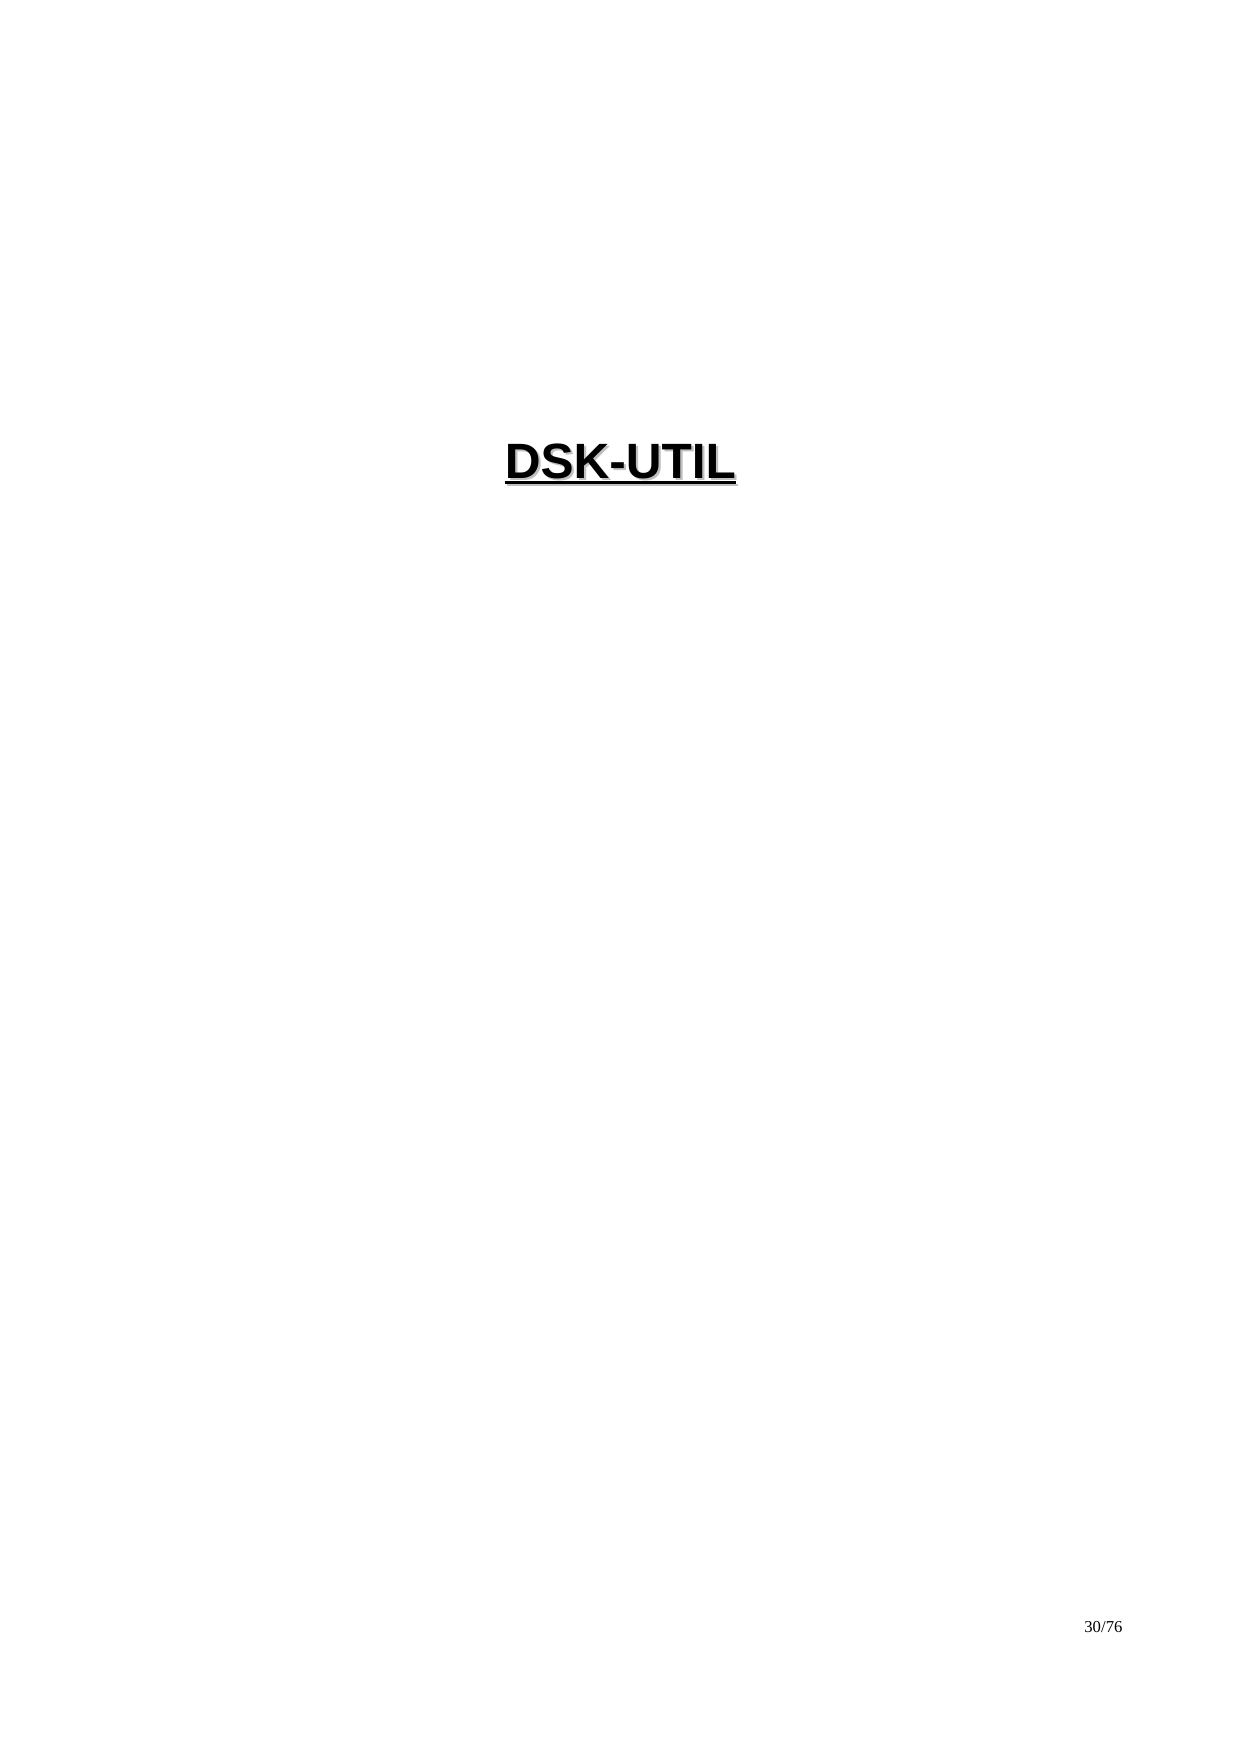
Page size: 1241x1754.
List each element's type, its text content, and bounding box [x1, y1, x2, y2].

subtitle DSK-UTIL [118, 432, 1122, 489]
